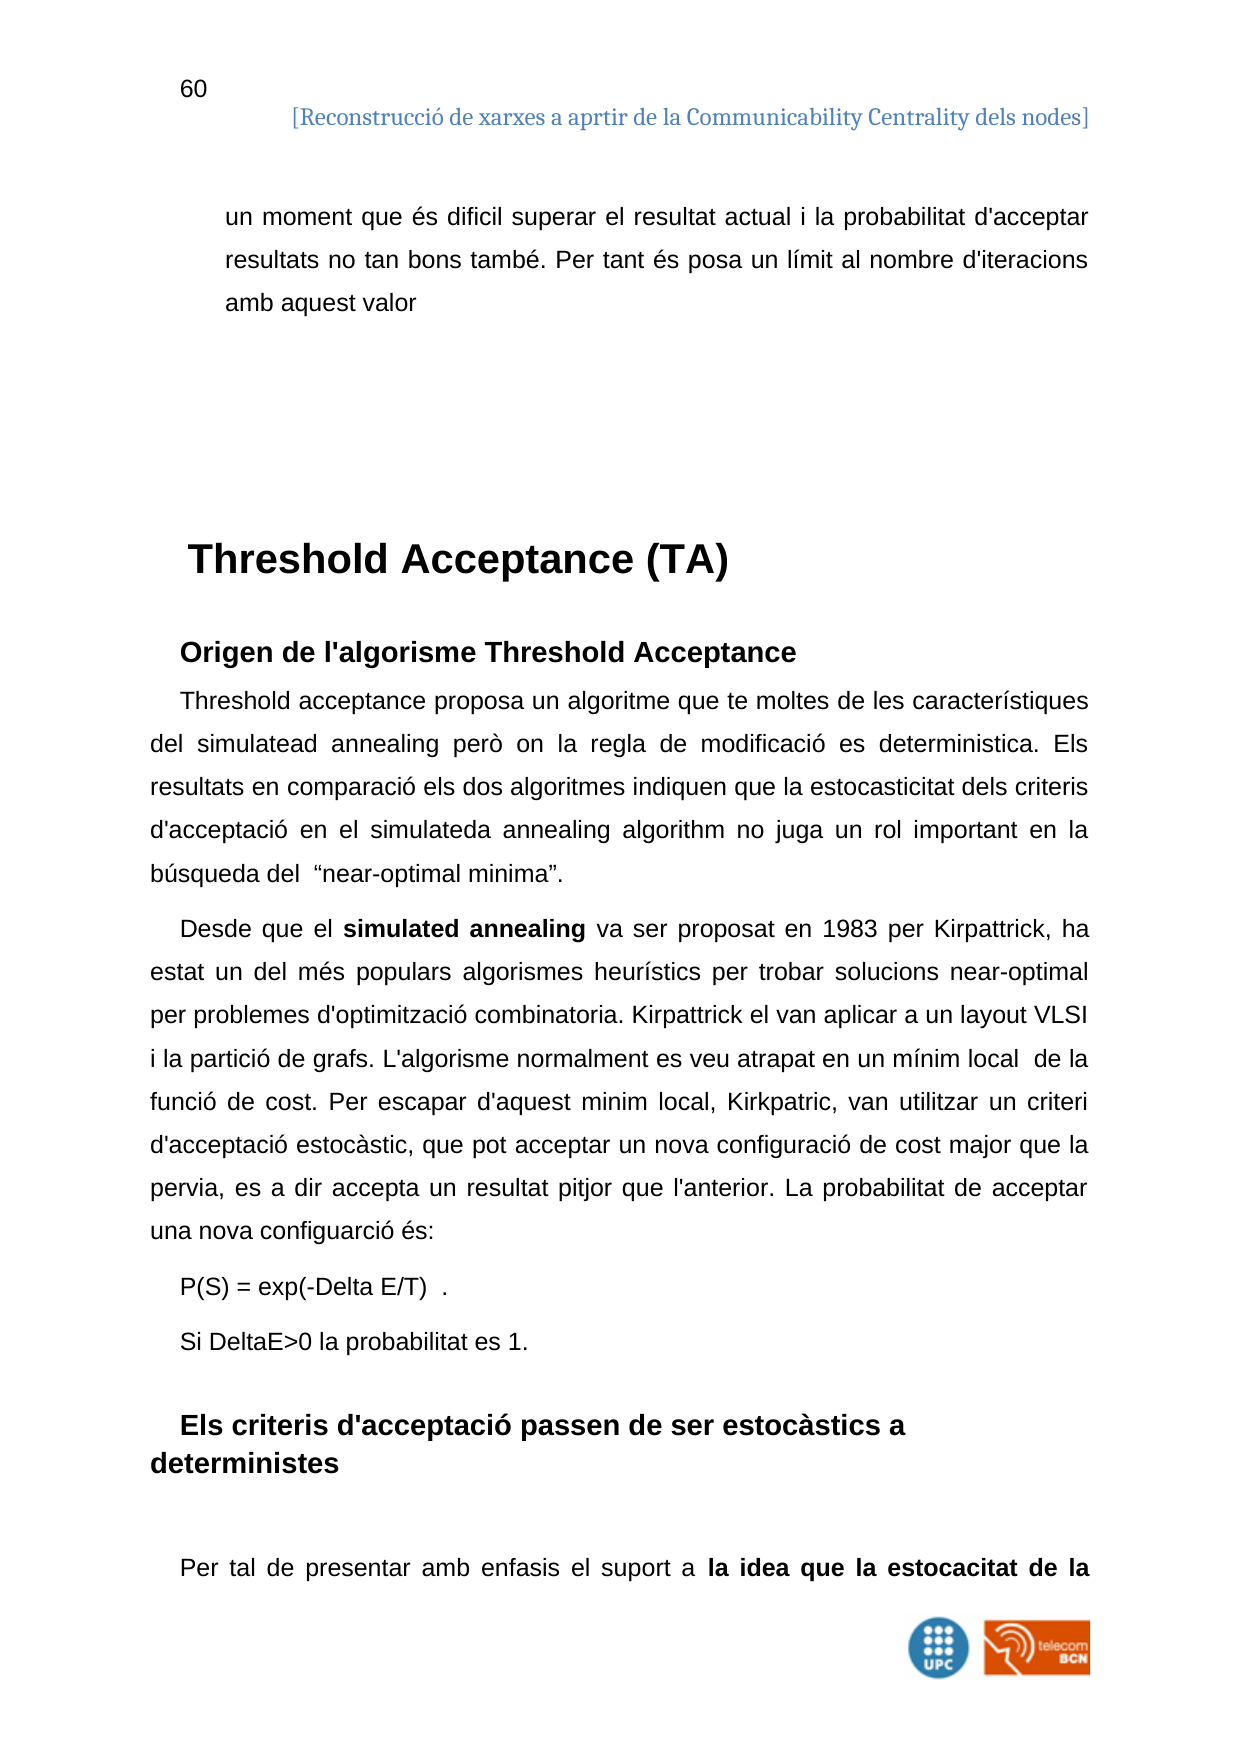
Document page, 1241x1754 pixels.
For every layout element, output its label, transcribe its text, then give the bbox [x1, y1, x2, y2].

list un moment que és dificil superar el resultat actual i la probabilitat d'acceptar resultats no tan bons també. Per tant és posa un límit al nombre d'iteracions amb aquest valor [187, 202, 1090, 317]
text Threshold acceptance proposa un algoritme que te moltes de les característiques del simulatead annealing però on la regla de modificació es deterministica. Els resultats en comparació els dos algoritmes indiquen que la estocasticitat dels criteris d'acceptació en el simulateda annealing algorithm no juga un rol important en la búsqueda del “near-optimal minima”. [150, 686, 1090, 887]
subtitle Els criteris d'acceptació passen de ser estocàstics a deterministes [150, 1408, 1090, 1480]
text Per tal de presentar amb enfasis el suport a la idea que la estocacitat de la [150, 1553, 1090, 1582]
text P(S) = exp(-Delta E/T) . [150, 1272, 1090, 1301]
text Desde que el simulated annealing va ser proposat en 1983 per Kirpattrick, ha estat un del més populars algorismes heurístics per trobar solucions near-optimal per problemes d'optimització combinatoria. Kirpattrick el van aplicar a un layout VLSI i la partició de grafs. L'algorisme normalment es veu atrapat en un mínim local de la funció de cost. Per escapar d'aquest minim local, Kirkpatric, van utilitzar un criteri d'acceptació estocàstic, que pot acceptar un nova configuració de cost major que la pervia, es a dir accepta un resultat pitjor que l'anterior. La probabilitat de acceptar una nova configuarció és: [150, 914, 1090, 1245]
subtitle Threshold Acceptance (TA) [187, 534, 1090, 582]
text Si DeltaE>0 la probabilitat es 1. [150, 1327, 1090, 1356]
picture [904, 1614, 1091, 1681]
subtitle Origen de l'algorisme Threshold Acceptance [150, 635, 1090, 669]
